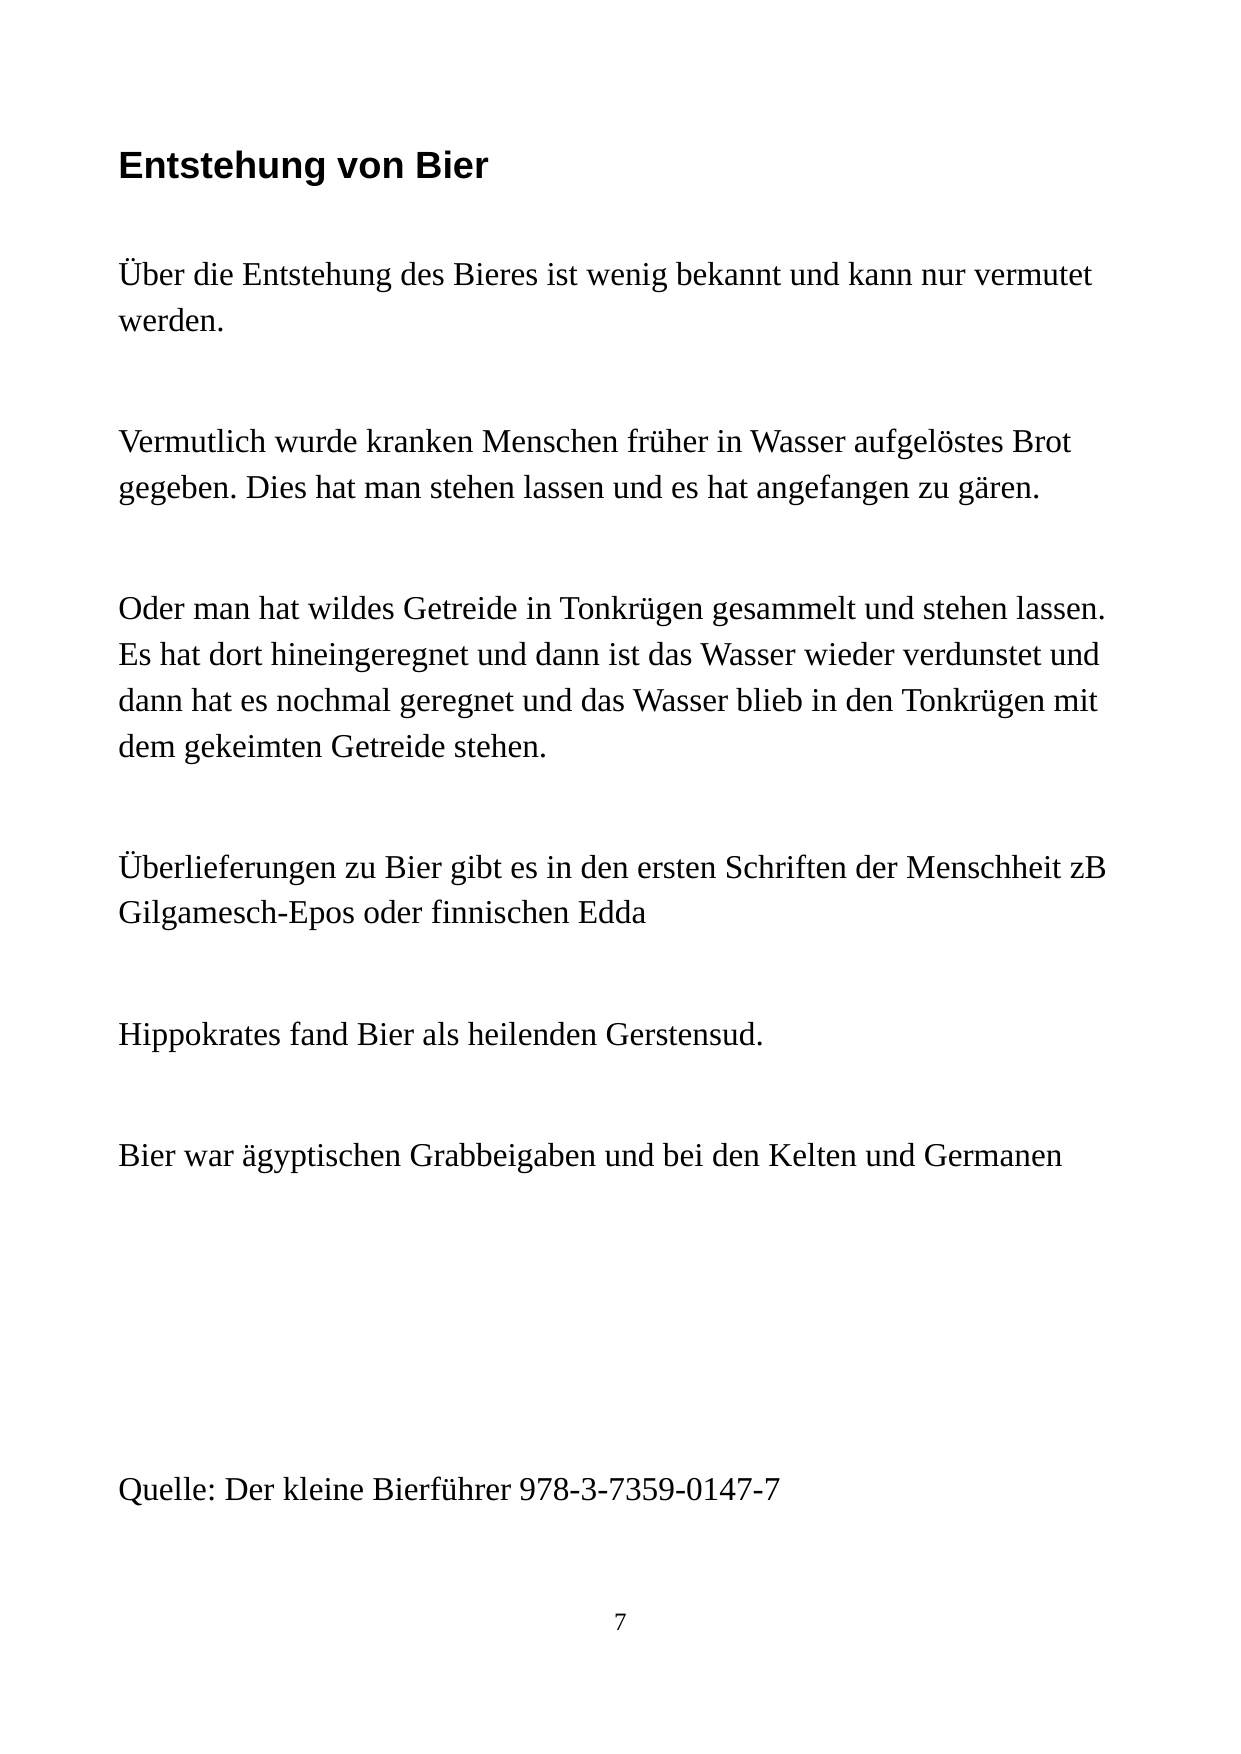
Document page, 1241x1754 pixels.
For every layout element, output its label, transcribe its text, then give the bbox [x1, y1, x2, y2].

text Bier war ägyptischen Grabbeigaben und bei den Kelten und Germanen [118, 1135, 1122, 1173]
subtitle Entstehung von Bier [118, 143, 1122, 187]
text Oder man hat wildes Getreide in Tonkrügen gesammelt und stehen lassen. Es hat dort hineingeregnet und dann ist das Wasser wieder verdunstet und dann hat es nochmal geregnet und das Wasser blieb in den Tonkrügen mit dem gekeimten Getreide stehen. [118, 588, 1122, 764]
text Hippokrates fand Bier als heilenden Gerstensud. [118, 1014, 1122, 1052]
text Quelle: Der kleine Bierführer 978-3-7359-0147-7 [118, 1469, 1122, 1508]
text Über die Entstehung des Bieres ist wenig bekannt und kann nur vermutet werden. [118, 254, 1122, 338]
text Überlieferungen zu Bier gibt es in den ersten Schriften der Menschheit zB Gilgamesch-Epos oder finnischen Edda [118, 847, 1122, 931]
text Vermutlich wurde kranken Menschen früher in Wasser aufgelöstes Brot gegeben. Dies hat man stehen lassen und es hat angefangen zu gären. [118, 421, 1122, 505]
